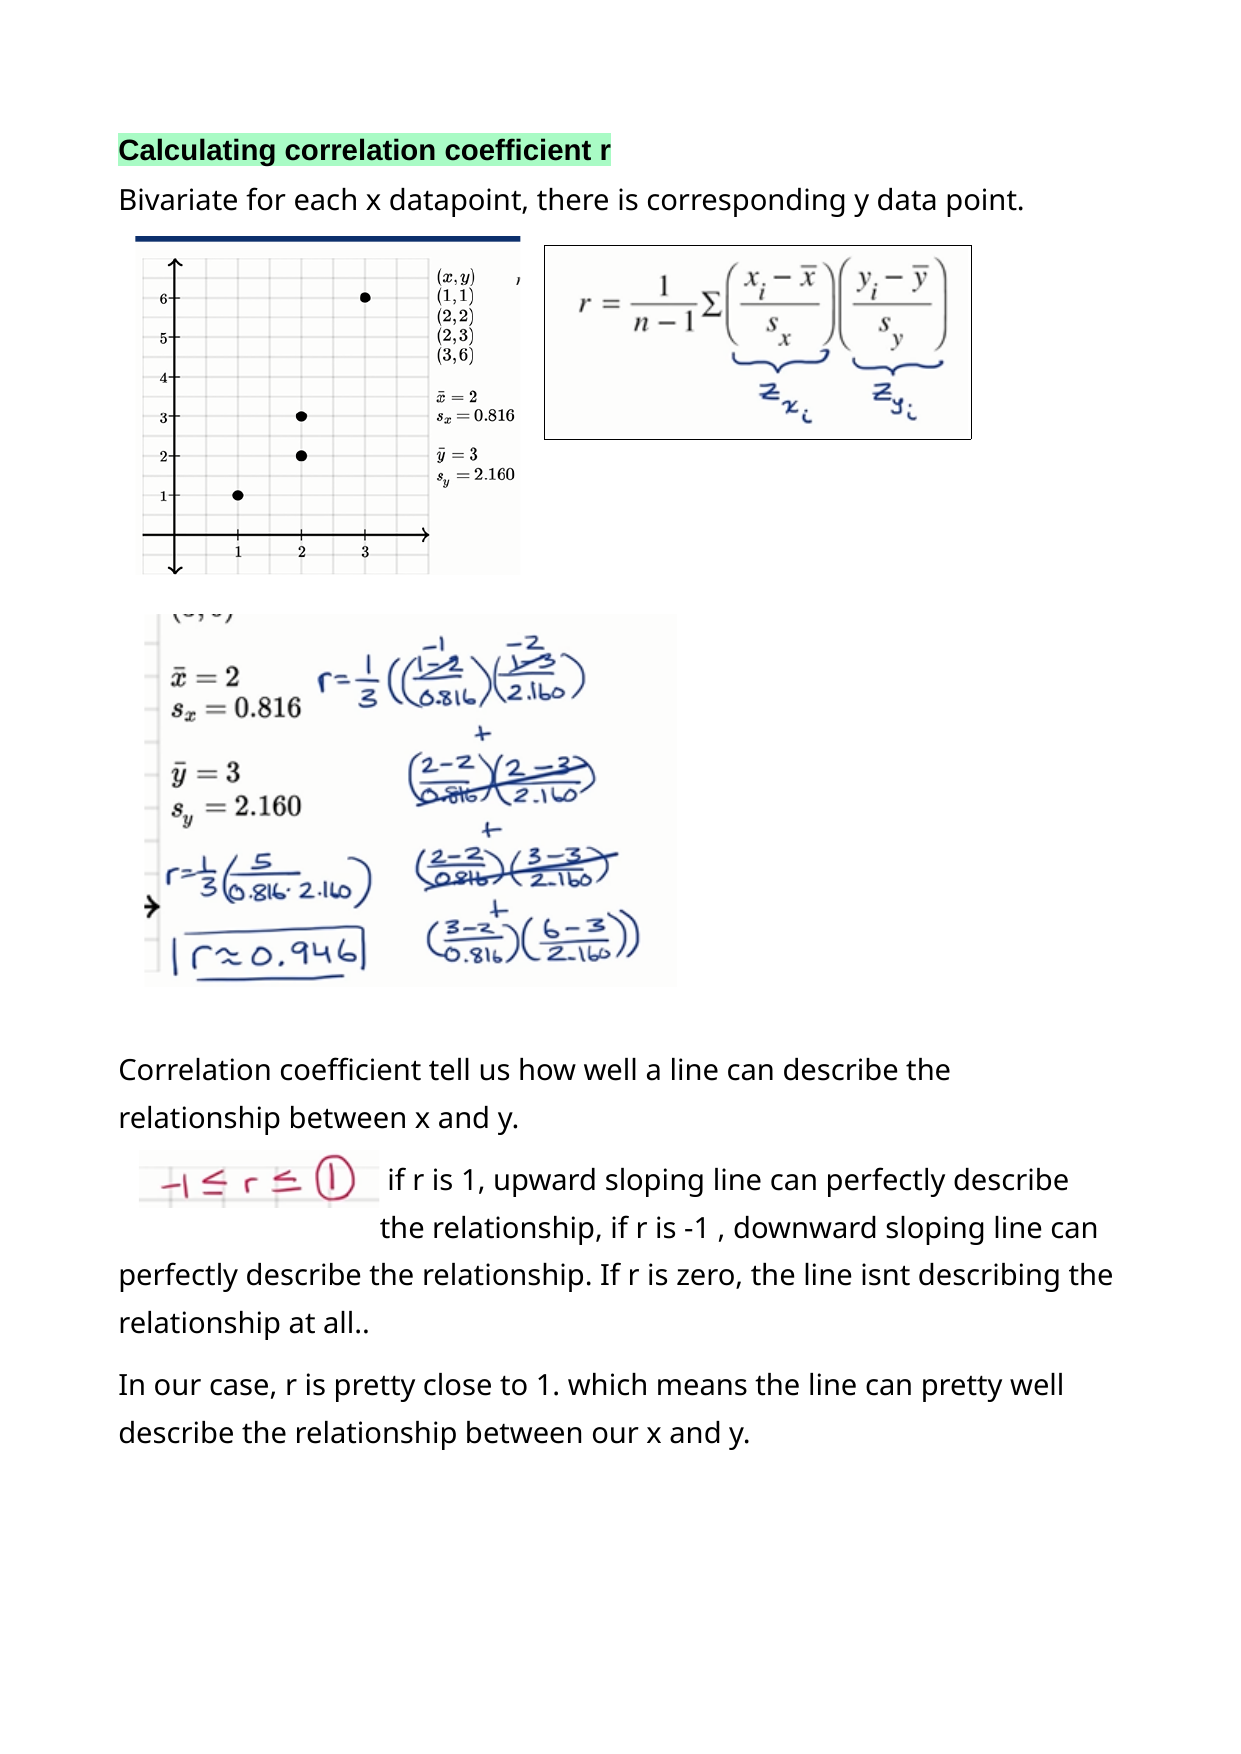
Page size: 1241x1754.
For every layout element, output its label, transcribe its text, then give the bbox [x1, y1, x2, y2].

text if r is 1, upward sloping line can perfectly describe the relationship, if r is -1 , downward sloping line can perfectly describe the relationship. If r is zero, the line isnt describing the relationship at all.. [118, 1159, 1122, 1342]
text Correlation coefficient tell us how well a line can describe the relationship between x and y. [118, 1049, 1122, 1137]
picture [138, 1150, 380, 1208]
text In our case, r is pretty close to 1. which means the line can pretty well describe the relationship between our x and y. [118, 1364, 1122, 1452]
text Bivariate for each x datapoint, there is corresponding y data point. [118, 179, 1122, 219]
subtitle Calculating correlation coefficient r [611, 133, 1122, 166]
picture [547, 248, 968, 436]
picture [144, 614, 678, 987]
picture [135, 236, 521, 575]
